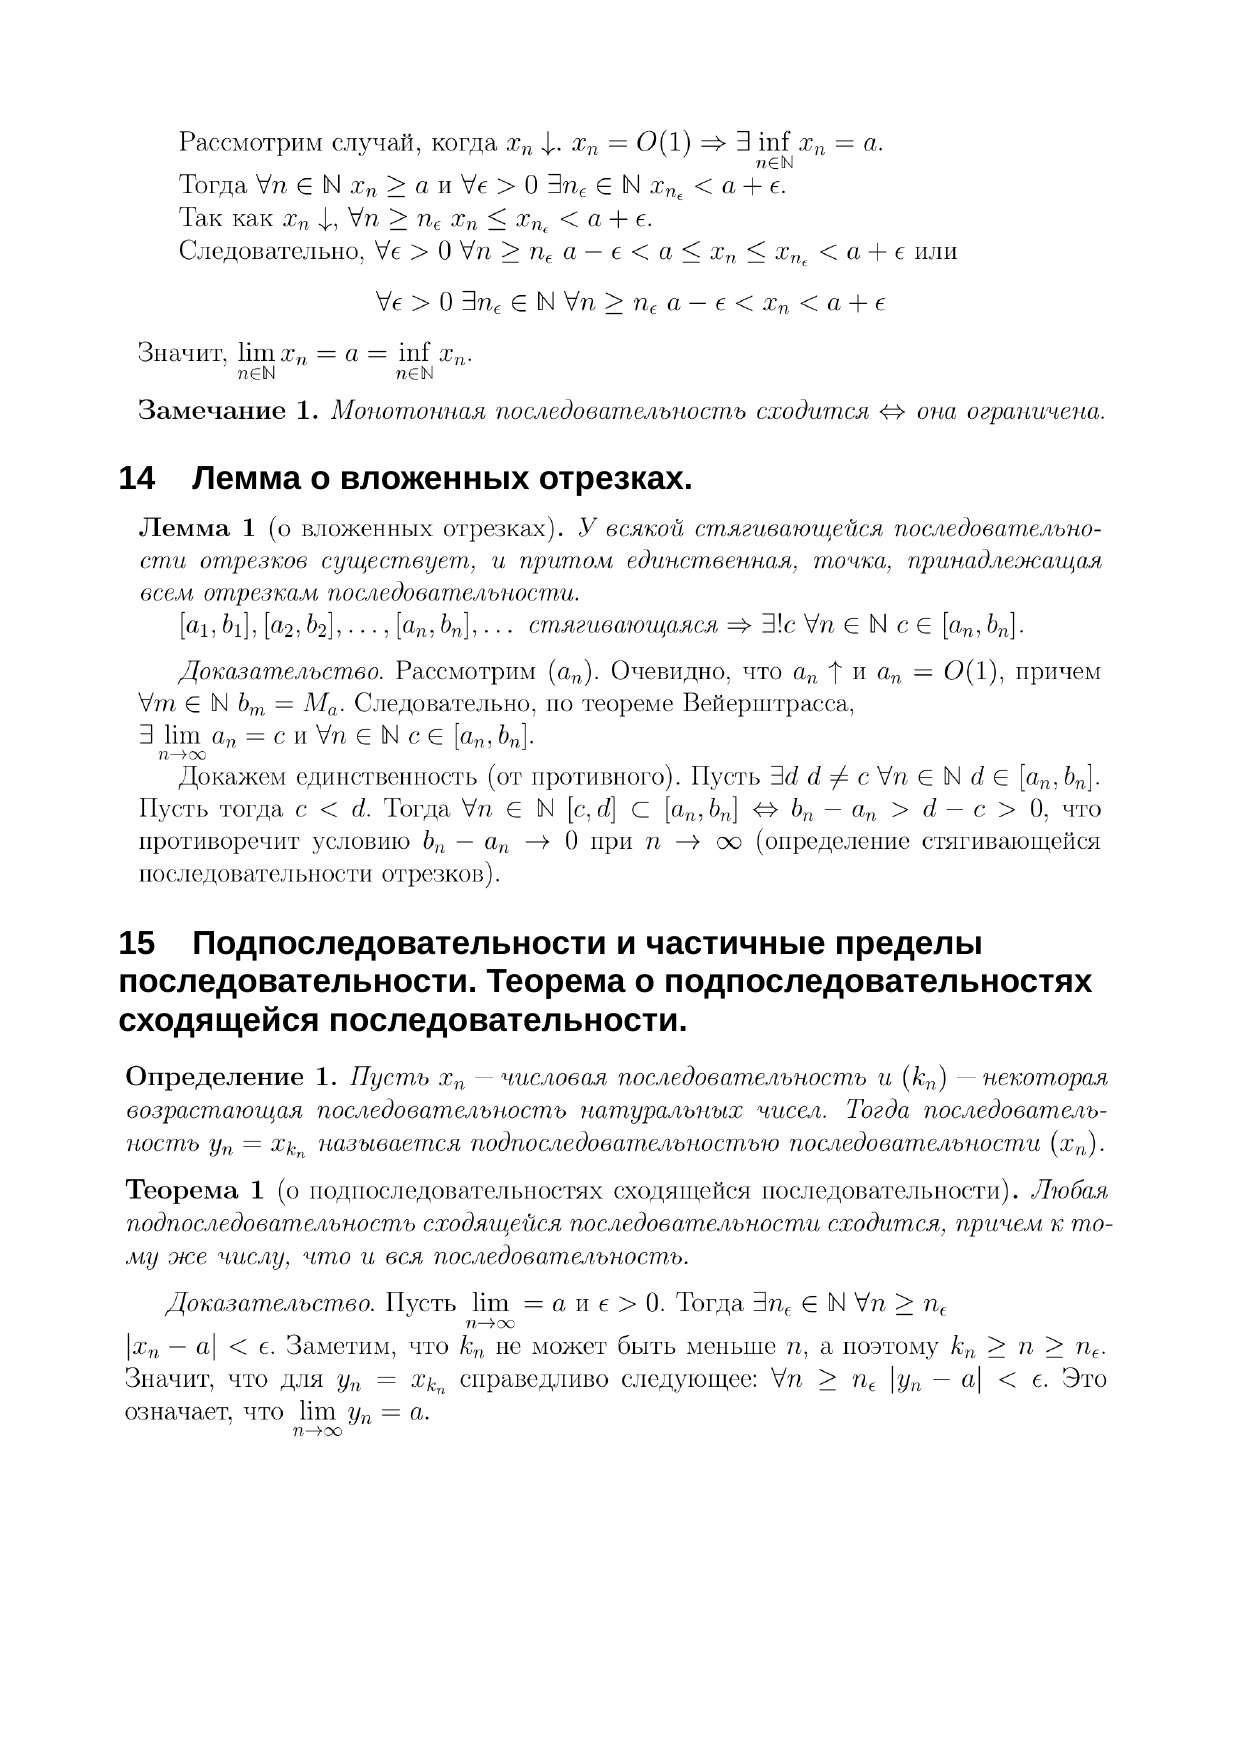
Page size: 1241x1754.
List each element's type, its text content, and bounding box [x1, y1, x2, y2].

subtitle Подпоследовательности и частичные пределы последовательности. Теорема о подпоследовательностях сходящейся последовательности. [118, 923, 1122, 1038]
picture [118, 118, 1123, 437]
subtitle Лемма о вложенных отрезках. [118, 458, 1122, 496]
picture [118, 1050, 1123, 1454]
picture [118, 508, 1123, 902]
